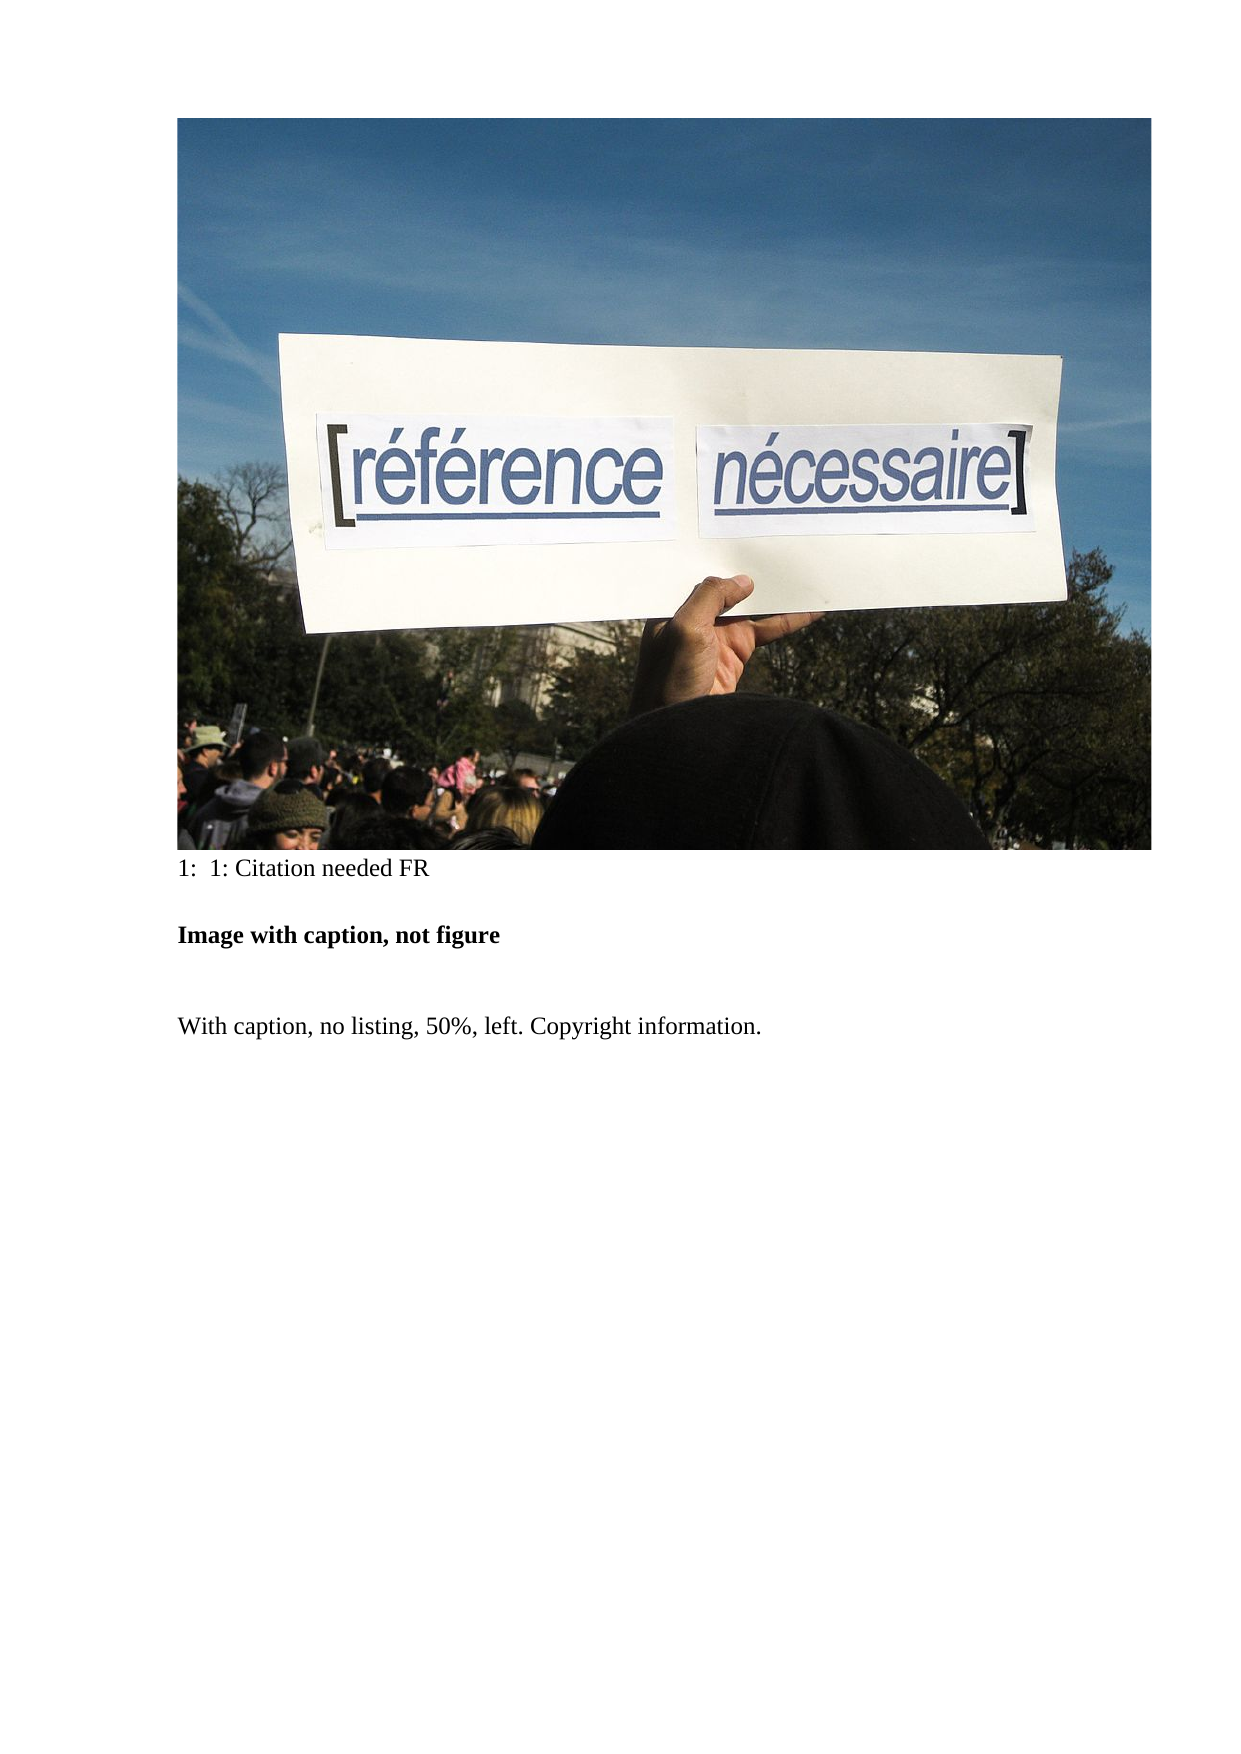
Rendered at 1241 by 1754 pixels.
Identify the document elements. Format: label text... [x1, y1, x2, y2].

text With caption, no listing, 50%, left. Copyright information. [177, 1011, 1152, 1040]
text Image with caption, not figure [177, 920, 1152, 948]
text 1: 1: Citation needed FR [177, 850, 1152, 882]
picture [177, 118, 1152, 850]
